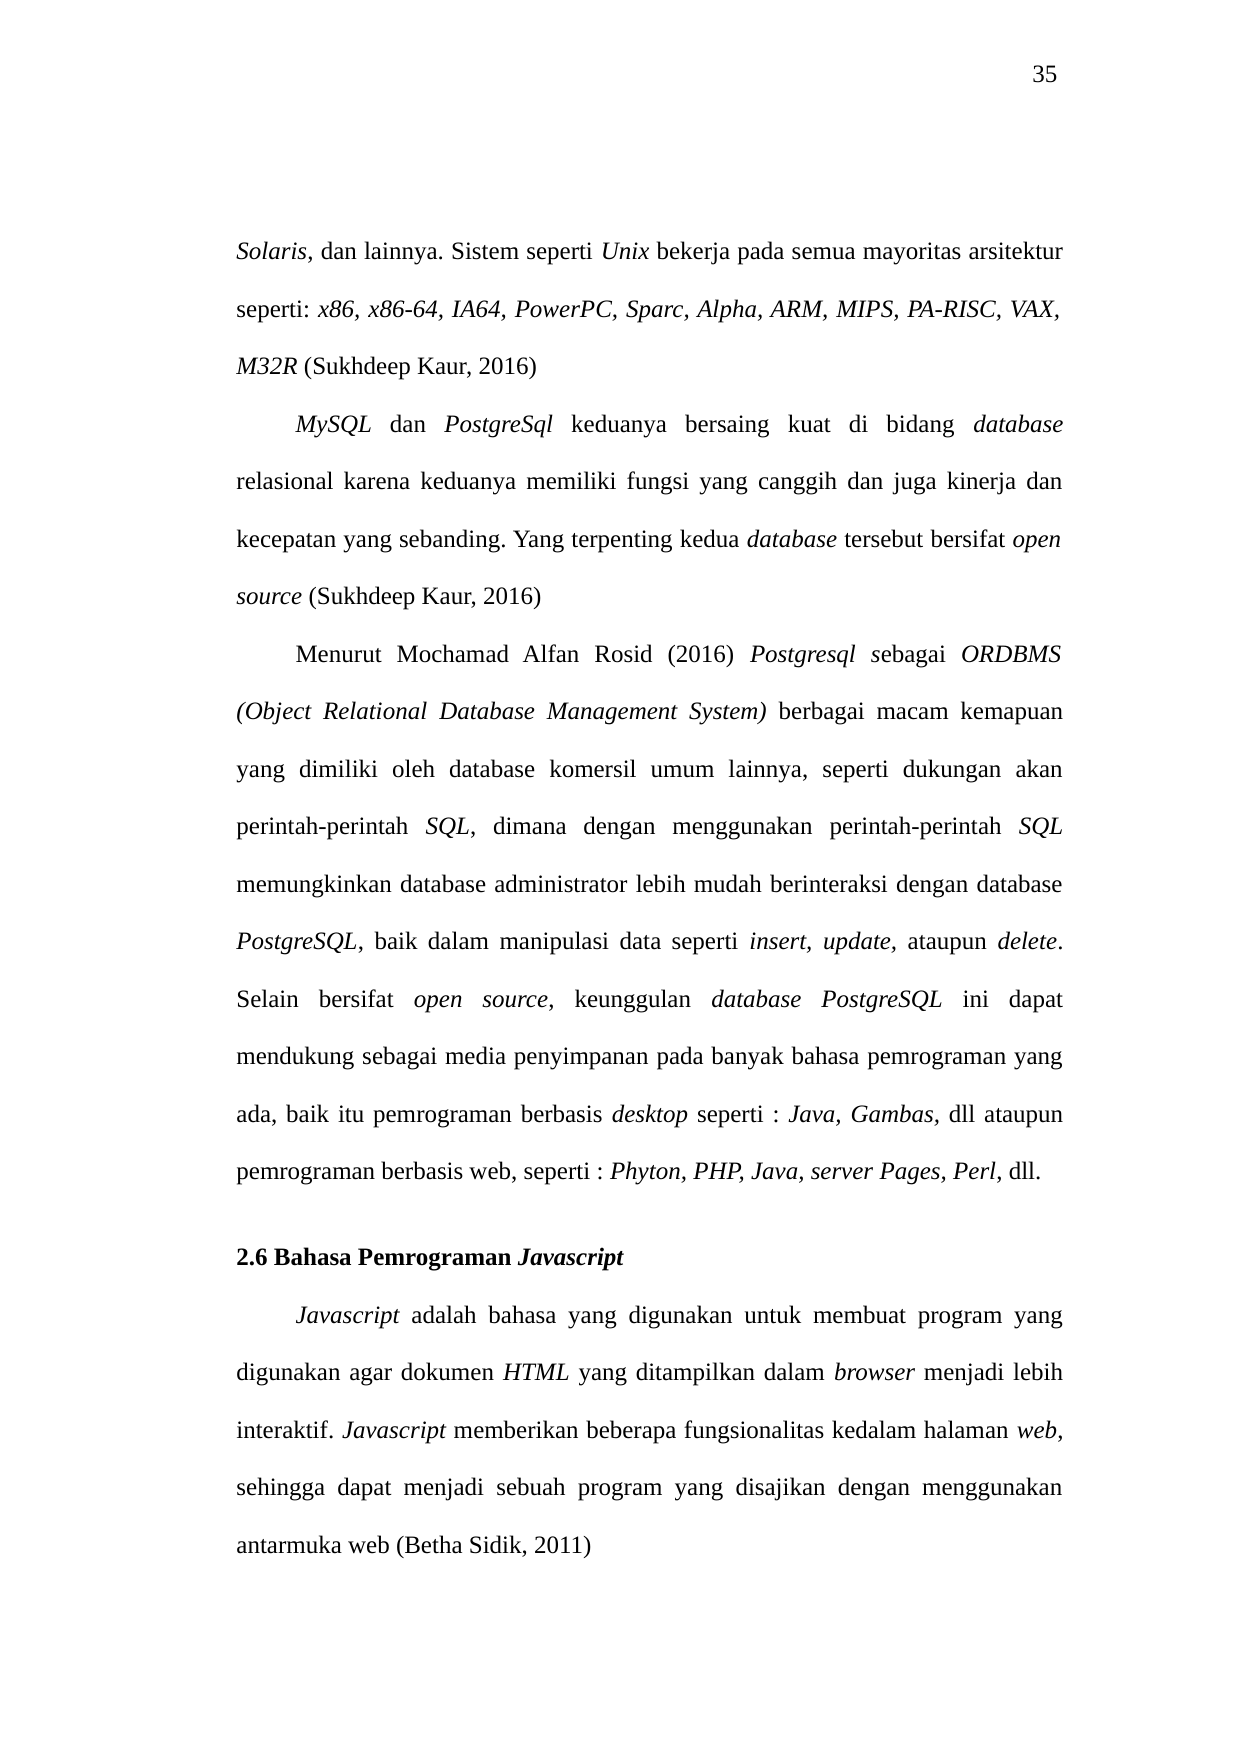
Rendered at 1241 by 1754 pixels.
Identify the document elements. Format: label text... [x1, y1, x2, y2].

text Javascript adalah bahasa yang digunakan untuk membuat program yang digunakan agar dokumen HTML yang ditampilkan dalam browser menjadi lebih interaktif. Javascript memberikan beberapa fungsionalitas kedalam halaman web, sehingga dapat menjadi sebuah program yang disajikan dengan menggunakan antarmuka web (Betha Sidik, 2011) [236, 1300, 1063, 1559]
text Menurut Mochamad Alfan Rosid (2016) Postgresql sebagai ORDBMS (Object Relational Database Management System) berbagai macam kemapuan yang dimiliki oleh database komersil umum lainnya, seperti dukungan akan perintah-perintah SQL, dimana dengan menggunakan perintah-perintah SQL memungkinkan database administrator lebih mudah berinteraksi dengan database PostgreSQL, baik dalam manipulasi data seperti insert, update, ataupun delete. Selain bersifat open source, keunggulan database PostgreSQL ini dapat mendukung sebagai media penyimpanan pada banyak bahasa pemrograman yang ada, baik itu pemrograman berbasis desktop seperti : Java, Gambas, dll ataupun pemrograman berbasis web, seperti : Phyton, PHP, Java, server Pages, Perl, dll. [236, 639, 1063, 1185]
text Solaris, dan lainnya. Sistem seperti Unix bekerja pada semua mayoritas arsitektur seperti: x86, x86-64, IA64, PowerPC, Sparc, Alpha, ARM, MIPS, PA-RISC, VAX, M32R (Sukhdeep Kaur, 2016) [236, 236, 1063, 380]
text MySQL dan PostgreSql keduanya bersaing kuat di bidang database relasional karena keduanya memiliki fungsi yang canggih dan juga kinerja dan kecepatan yang sebanding. Yang terpenting kedua database tersebut bersifat open source (Sukhdeep Kaur, 2016) [236, 409, 1063, 610]
subtitle 2.6 Bahasa Pemrograman Javascript [236, 1242, 1063, 1271]
